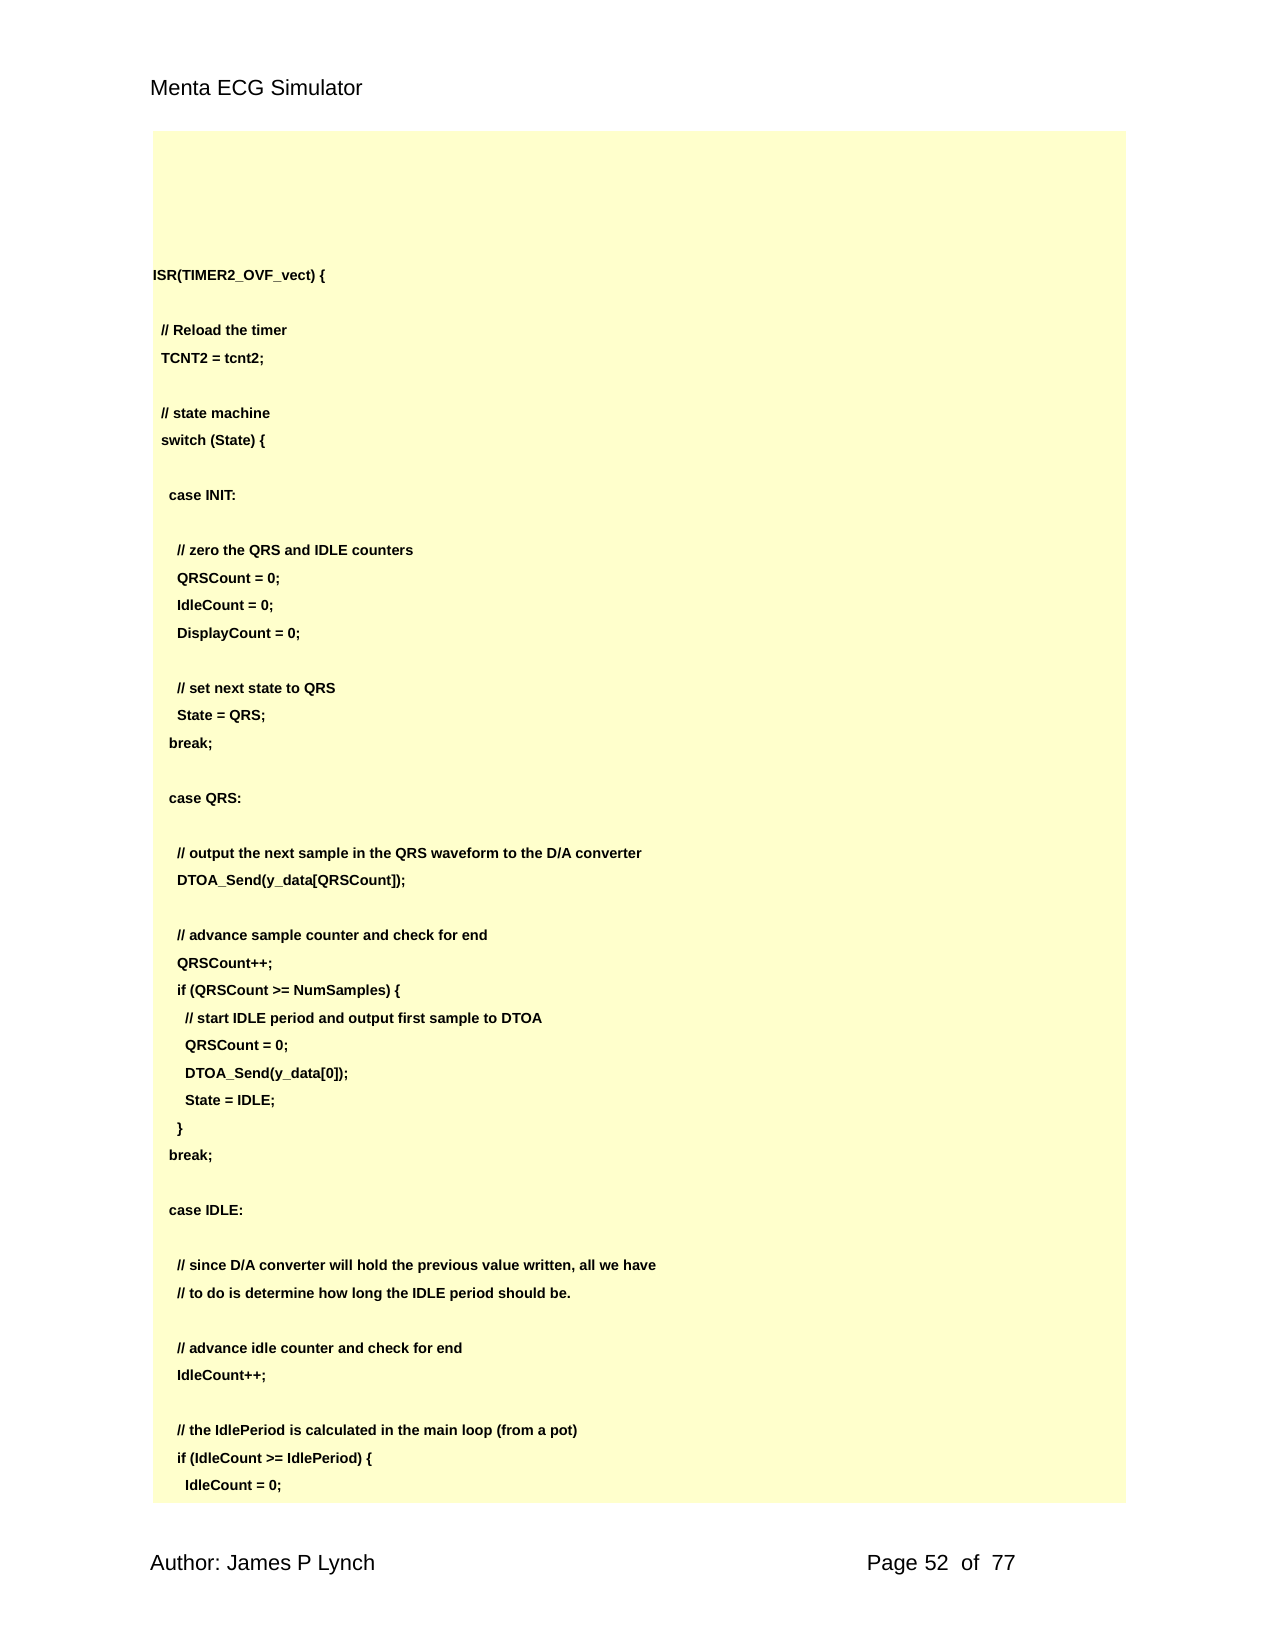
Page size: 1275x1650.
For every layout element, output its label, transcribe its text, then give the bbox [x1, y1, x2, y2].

text // start IDLE period and output first sample to DTOA [153, 1011, 1126, 1026]
text IdleCount = 0; [153, 1479, 1126, 1494]
text if (QRSCount >= NumSamples) { [153, 984, 1126, 999]
text DTOA_Send(y_data[0]); [153, 1066, 1126, 1081]
text case QRS: [153, 791, 1126, 806]
text // since D/A converter will hold the previous value written, all we have [153, 1259, 1126, 1274]
text switch (State) { [153, 434, 1126, 449]
text break; [153, 736, 1126, 751]
text } [153, 1121, 1126, 1136]
text // set next state to QRS [153, 681, 1126, 696]
text // advance idle counter and check for end [153, 1341, 1126, 1356]
text case IDLE: [153, 1204, 1126, 1219]
text // output the next sample in the QRS waveform to the D/A converter [153, 846, 1126, 861]
text QRSCount = 0; [153, 1039, 1126, 1054]
text DisplayCount = 0; [153, 626, 1126, 641]
text // Reload the timer [153, 324, 1126, 339]
text QRSCount = 0; [153, 571, 1126, 586]
text // to do is determine how long the IDLE period should be. [153, 1286, 1126, 1301]
text // zero the QRS and IDLE counters [153, 544, 1126, 559]
text if (IdleCount >= IdlePeriod) { [153, 1451, 1126, 1466]
text State = QRS; [153, 709, 1126, 724]
text QRSCount++; [153, 956, 1126, 971]
text // the IdlePeriod is calculated in the main loop (from a pot) [153, 1424, 1126, 1439]
text ISR(TIMER2_OVF_vect) { [153, 269, 1126, 284]
text State = IDLE; [153, 1094, 1126, 1109]
text TCNT2 = tcnt2; [153, 351, 1126, 366]
text break; [153, 1149, 1126, 1164]
text // advance sample counter and check for end [153, 929, 1126, 944]
text case INIT: [153, 489, 1126, 504]
text DTOA_Send(y_data[QRSCount]); [153, 874, 1126, 889]
text IdleCount++; [153, 1369, 1126, 1384]
text IdleCount = 0; [153, 599, 1126, 614]
text // state machine [153, 406, 1126, 421]
